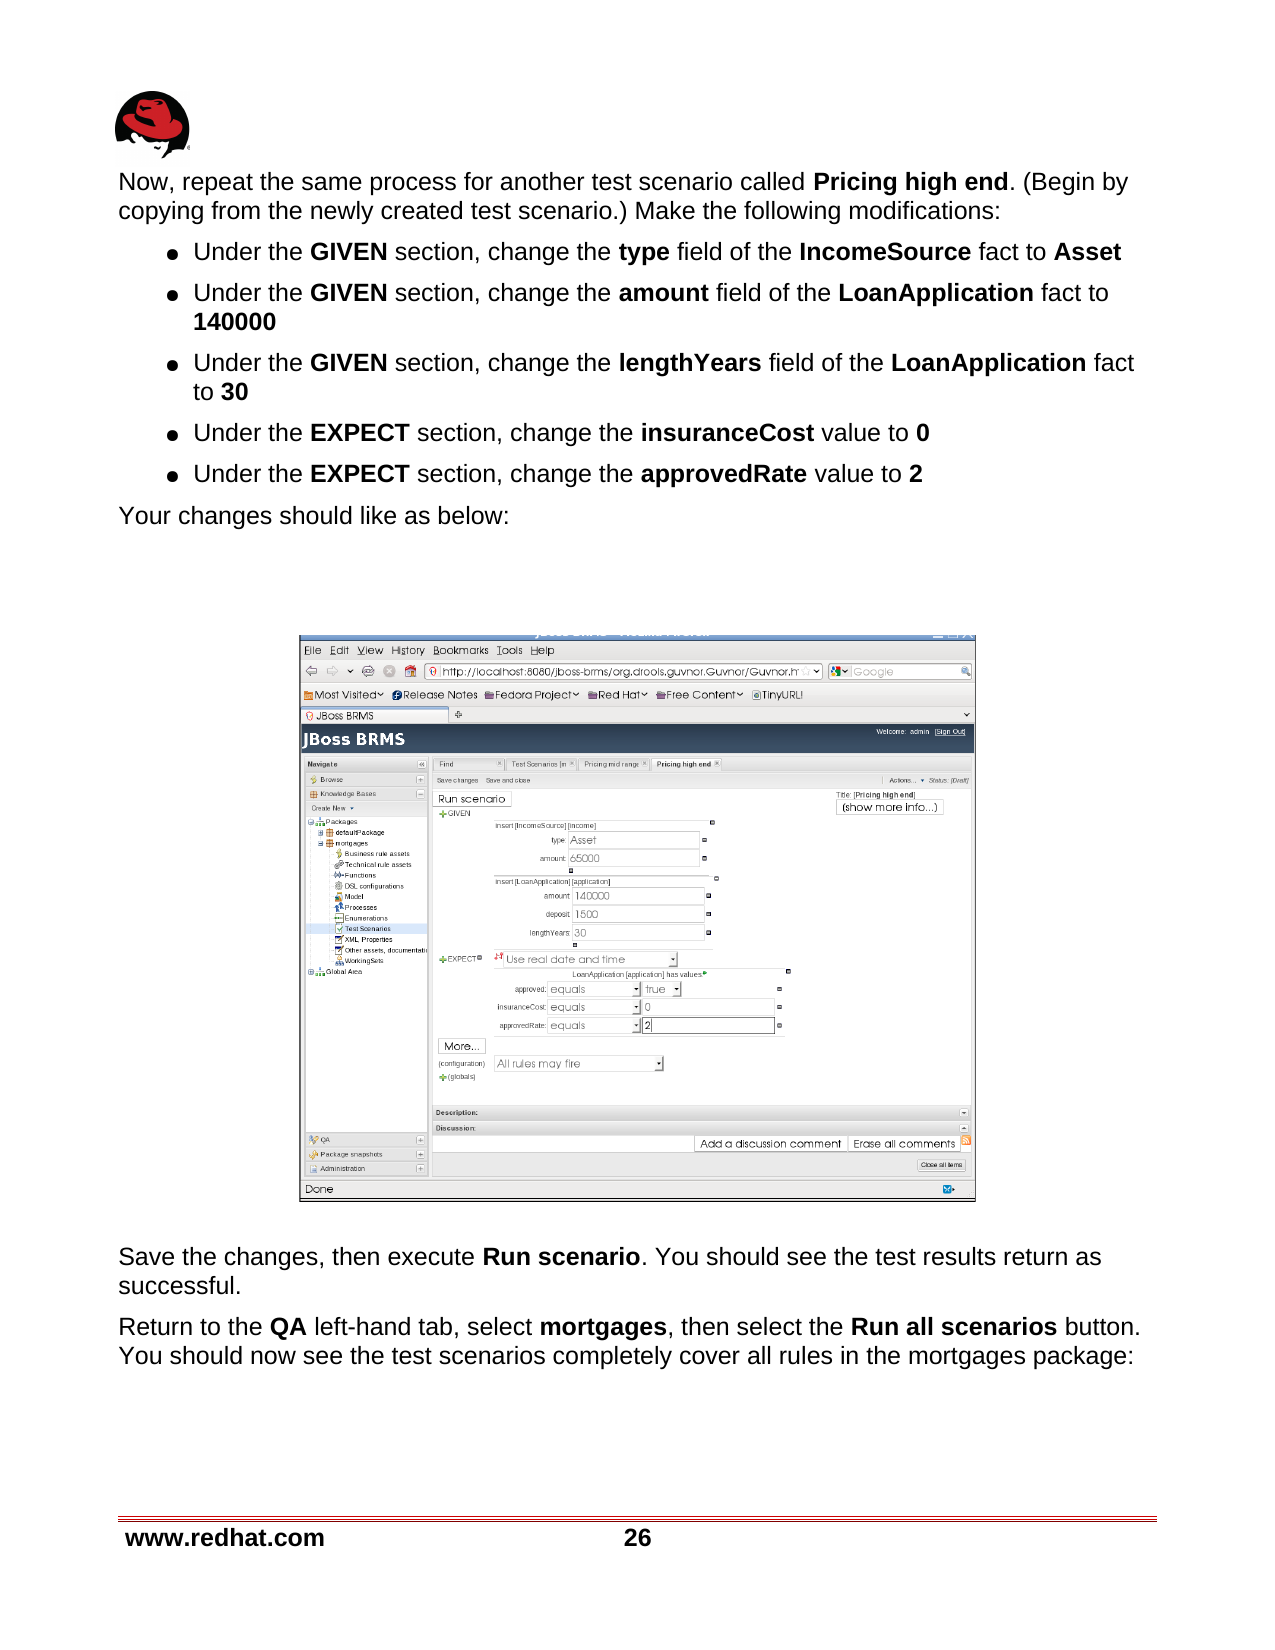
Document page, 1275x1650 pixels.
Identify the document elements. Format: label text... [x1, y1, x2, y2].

text Your changes should like as below: [118, 501, 1157, 529]
list Under the GIVEN section, change the amount field of the LoanApplication fact to 140000 [165, 278, 1157, 336]
list Under the EXPECT section, change the insuranceCost value to 0 [165, 418, 1157, 447]
text Save the changes, then execute Run scenario. You should see the test results return as successful. [118, 1242, 1157, 1300]
picture [299, 635, 976, 1202]
text Now, repeat the same process for another test scenario called Pricing high end. (Begin by copying from the newly created test scenario.) Make the following modifications: [118, 167, 1157, 224]
list Under the GIVEN section, change the type field of the IncomeSource fact to Asset [165, 237, 1157, 266]
picture [115, 91, 190, 167]
text Return to the QA left-hand tab, select mortgages, then select the Run all scenarios button. You should now see the test scenarios completely cover all rules in the mortgages package: [118, 1312, 1157, 1370]
list Under the GIVEN section, change the lengthYears field of the LoanApplication fact to 30 [165, 348, 1157, 406]
list Under the EXPECT section, change the approvedRate value to 2 [165, 459, 1157, 488]
